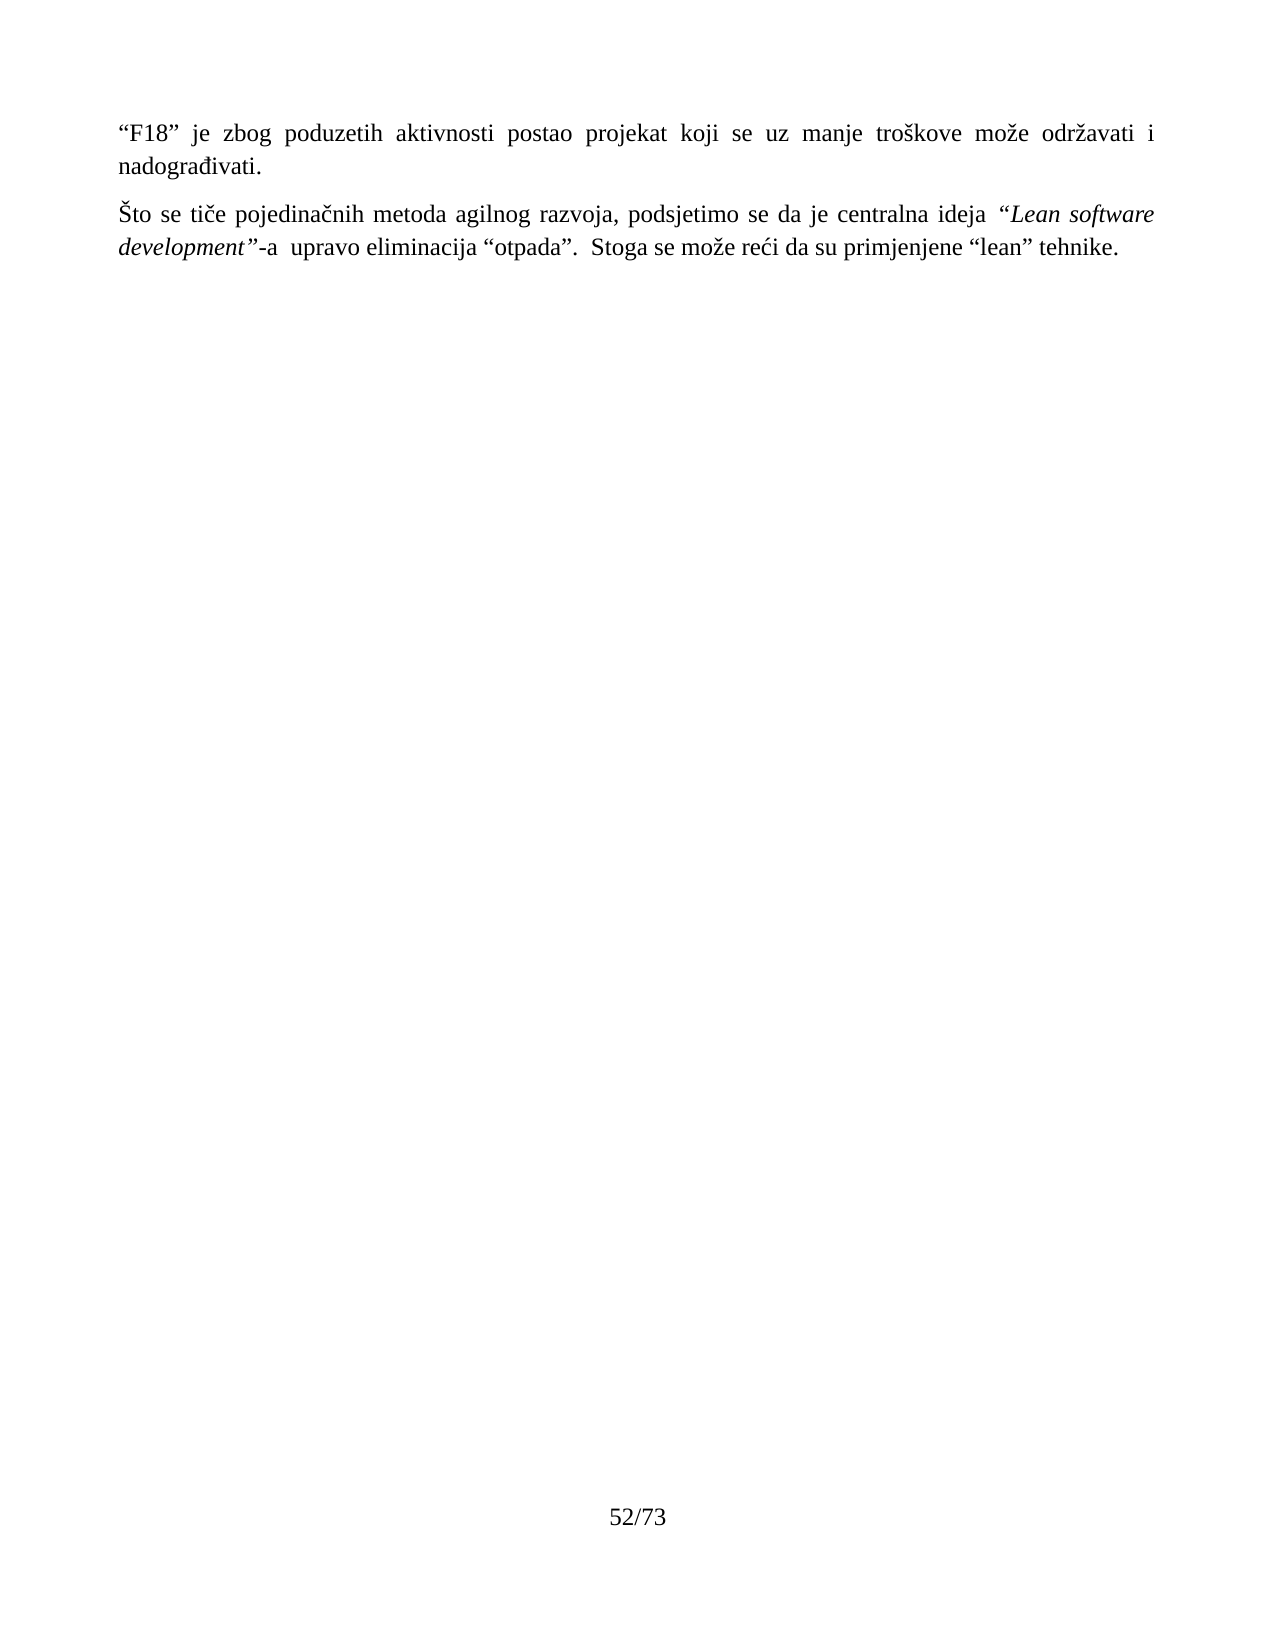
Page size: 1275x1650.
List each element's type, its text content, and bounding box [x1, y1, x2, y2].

text “F18” je zbog poduzetih aktivnosti postao projekat koji se uz manje troškove može održavati i nadograđivati. [118, 118, 1157, 180]
text Što se tiče pojedinačnih metoda agilnog razvoja, podsjetimo se da je centralna ideja “Lean software development”-a upravo eliminacija “otpada”. Stoga se može reći da su primjenjene “lean” tehnike. [118, 199, 1157, 261]
